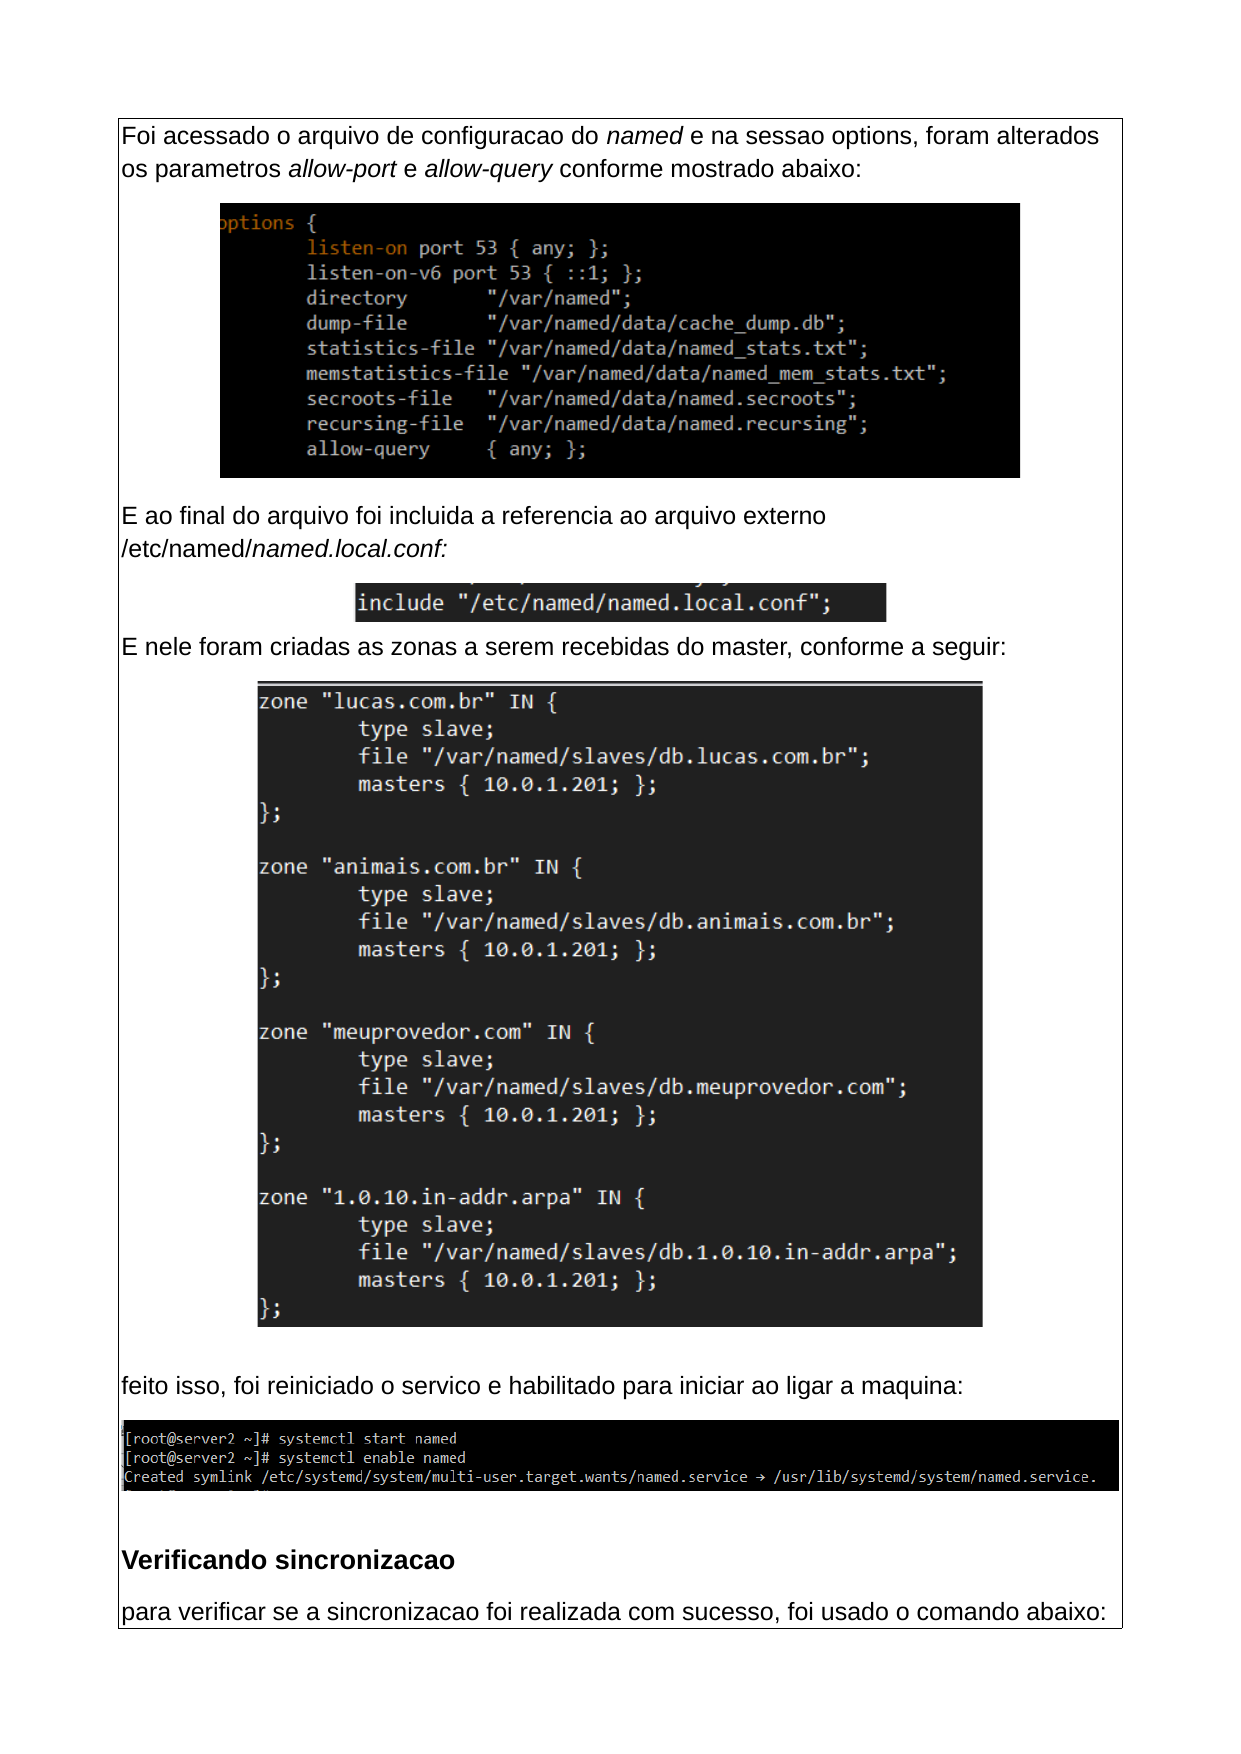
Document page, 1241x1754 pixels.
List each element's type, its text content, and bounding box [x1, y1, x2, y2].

text Foi acessado o arquivo de configuracao do named e na sessao options, foram alterados os parametros allow-port e allow-query conforme mostrado abaixo: [119, 119, 1122, 183]
text feito isso, foi reiniciado o servico e habilitado para iniciar ao ligar a maquina: [119, 1368, 1122, 1400]
text E nele foram criadas as zonas a serem recebidas do master, conforme a seguir: [119, 629, 1122, 661]
text para verificar se a sincronizacao foi realizada com sucesso, foi usado o comando abaixo: [119, 1593, 1122, 1628]
picture [220, 203, 1020, 478]
picture [353, 583, 887, 622]
picture [257, 681, 983, 1327]
text E ao final do arquivo foi incluida a referencia ao arquivo externo /etc/named/named.local.conf: [119, 200, 1122, 562]
picture [121, 1420, 1119, 1491]
text Verificando sincronizacao [119, 1541, 1122, 1576]
